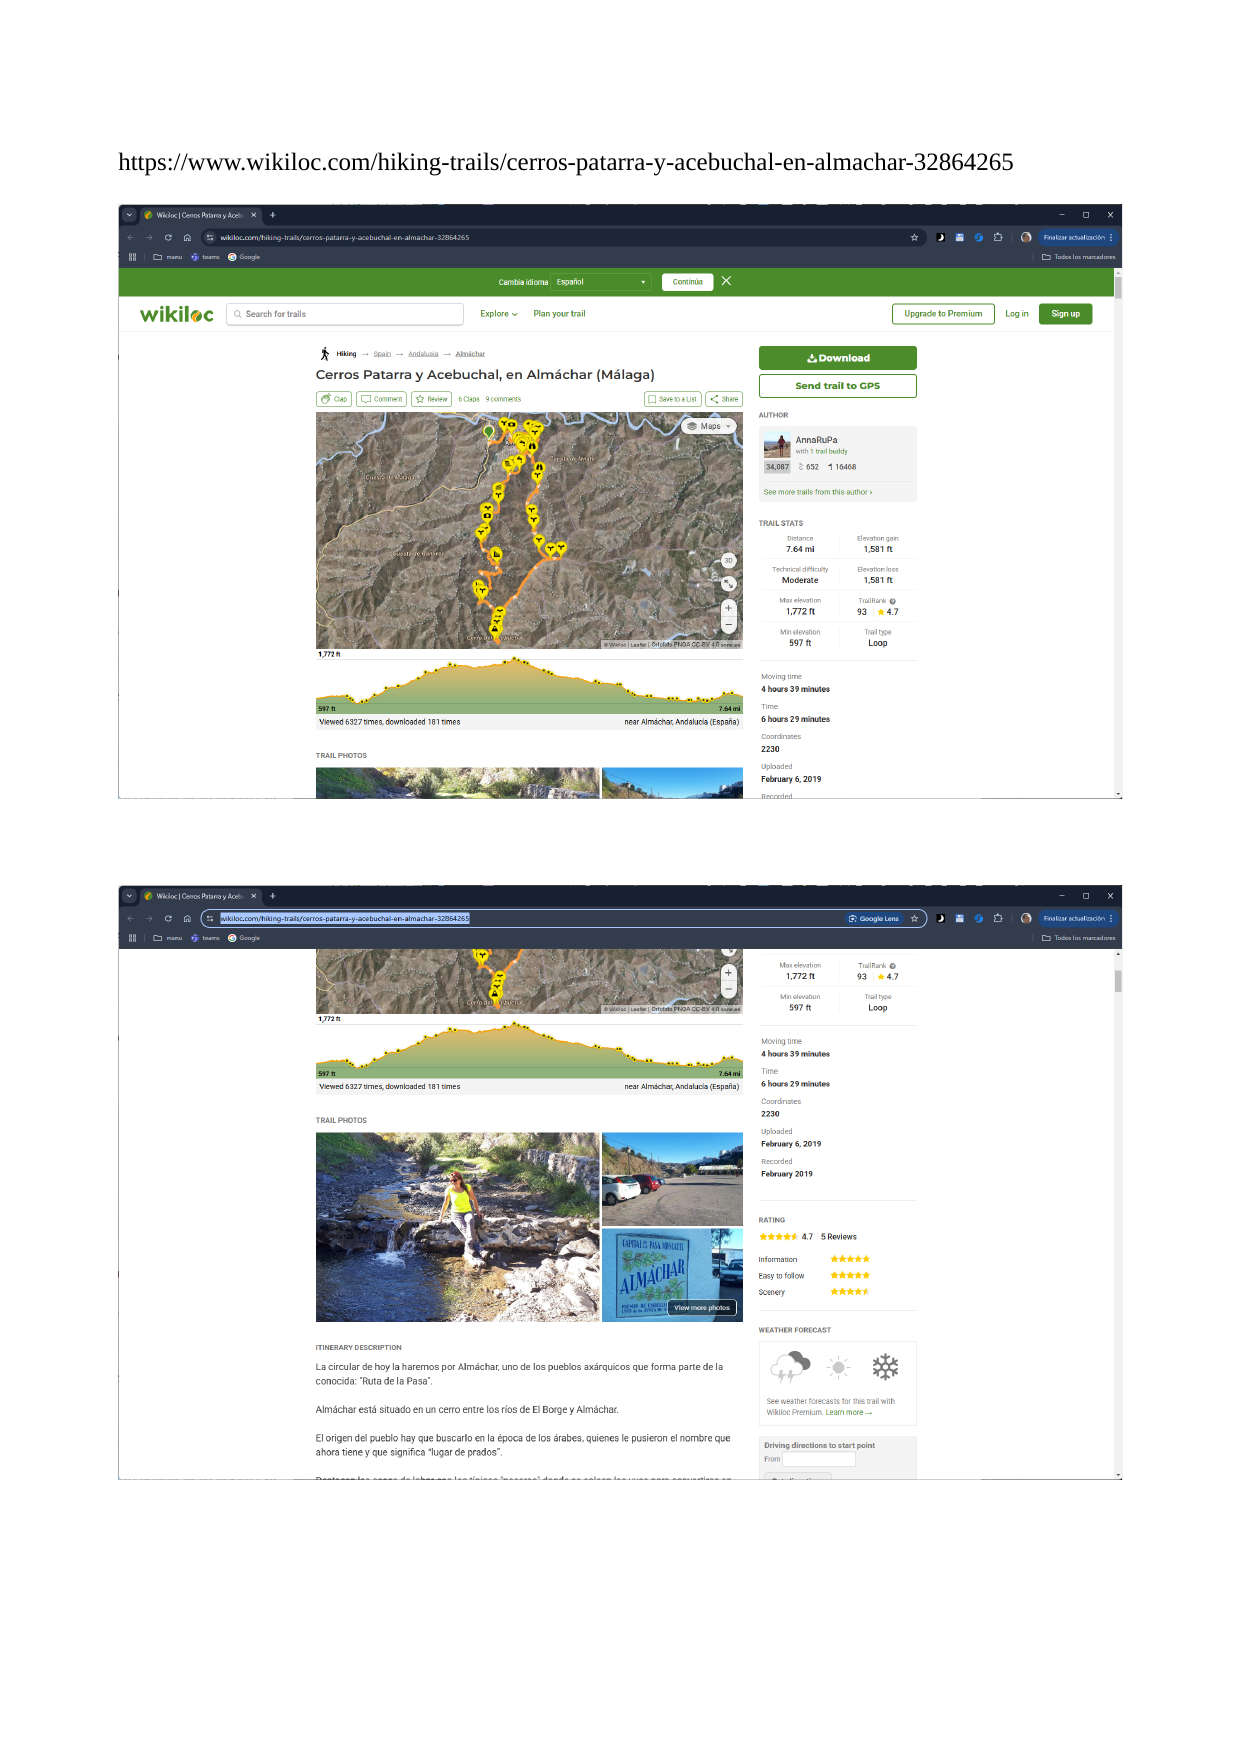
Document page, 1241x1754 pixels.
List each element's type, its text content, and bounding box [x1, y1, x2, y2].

text https://www.wikiloc.com/hiking-trails/cerros-patarra-y-acebuchal-en-almachar-32864265 [118, 147, 1122, 176]
picture [118, 204, 1123, 799]
picture [118, 885, 1123, 1480]
